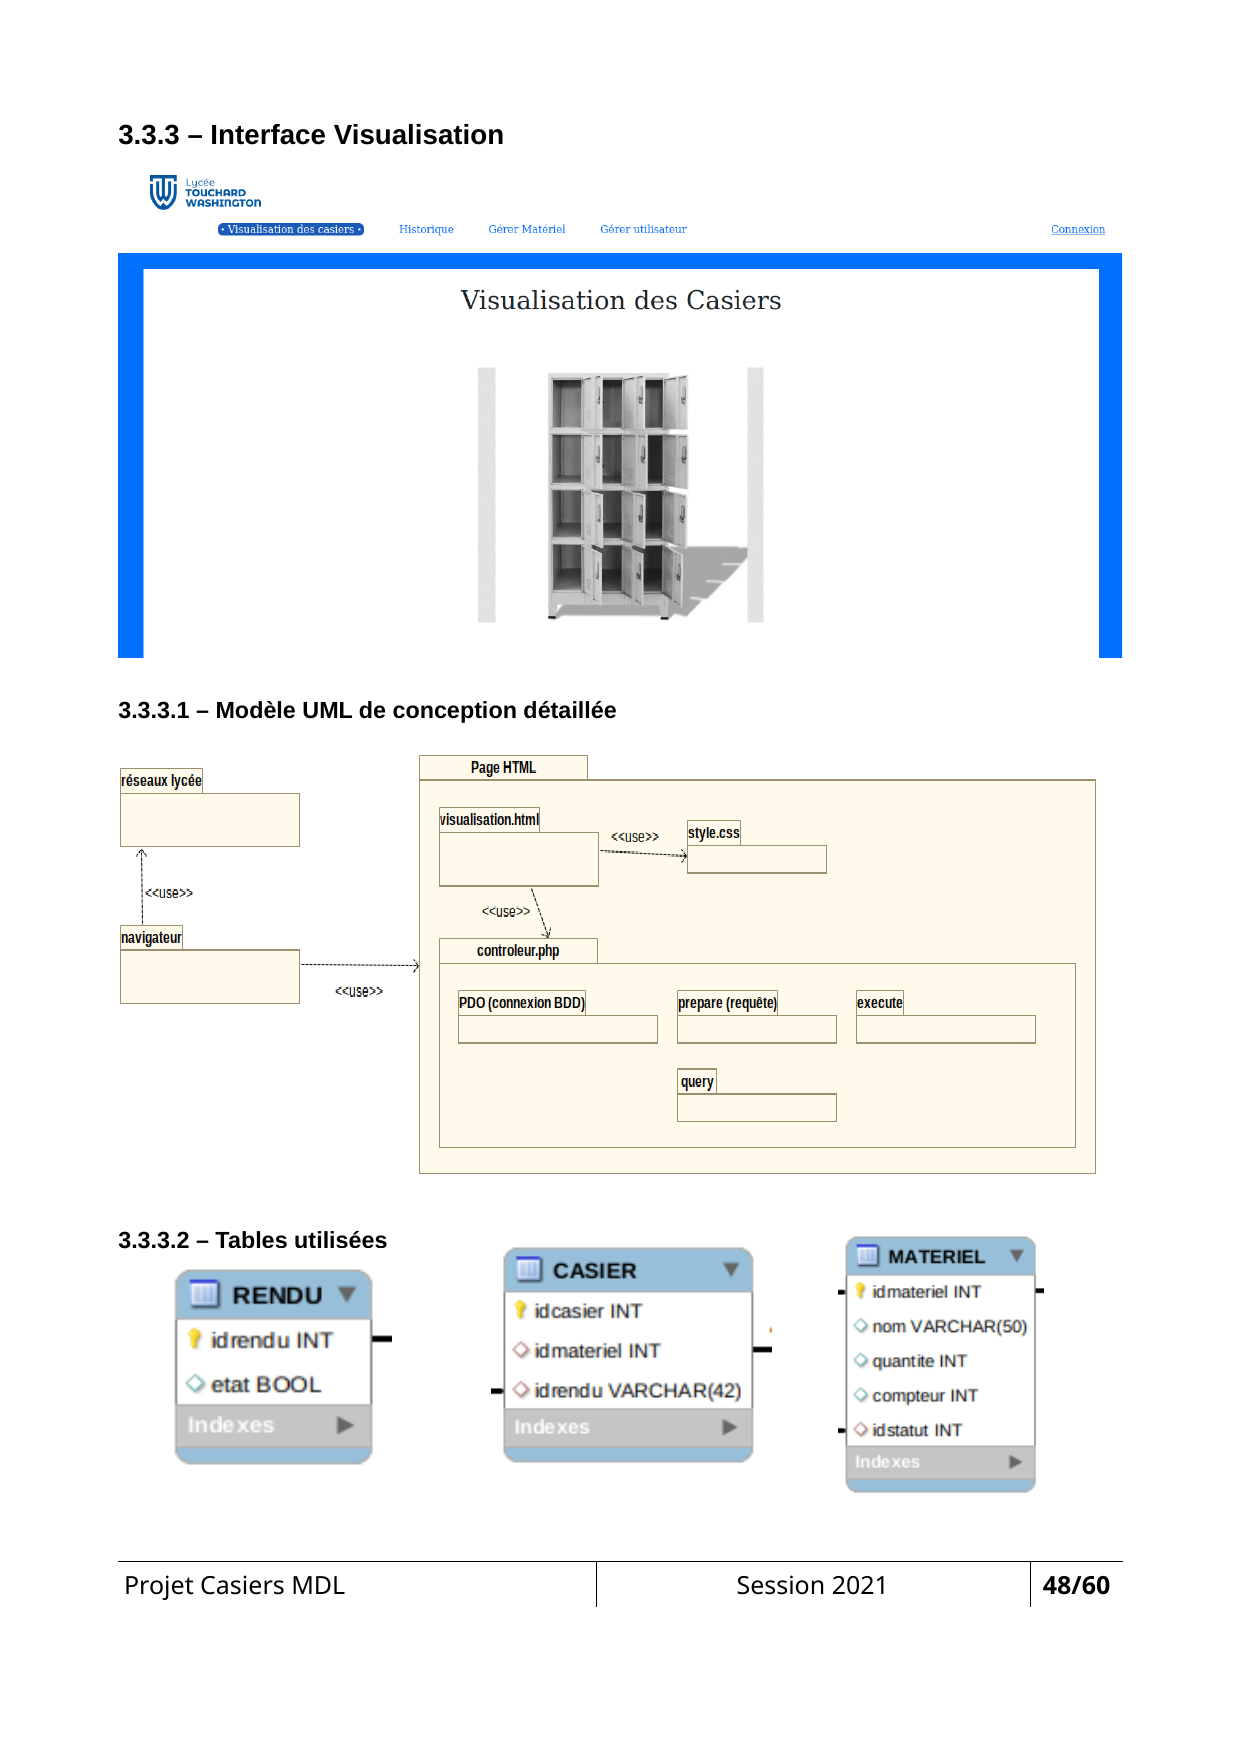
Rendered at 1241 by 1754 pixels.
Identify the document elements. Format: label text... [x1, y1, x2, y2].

subtitle 3.3.3.2 – Tables utilisées [118, 1227, 838, 1253]
picture [838, 1221, 1044, 1504]
picture [491, 1237, 772, 1490]
picture [110, 742, 1105, 1188]
subtitle 3.3.3.1 – Modèle UML de conception détaillée [118, 697, 1122, 724]
subtitle [1044, 1227, 1122, 1253]
picture [165, 1248, 392, 1479]
picture [118, 156, 1123, 658]
subtitle 3.3.3 – Interface Visualisation [118, 118, 1122, 150]
